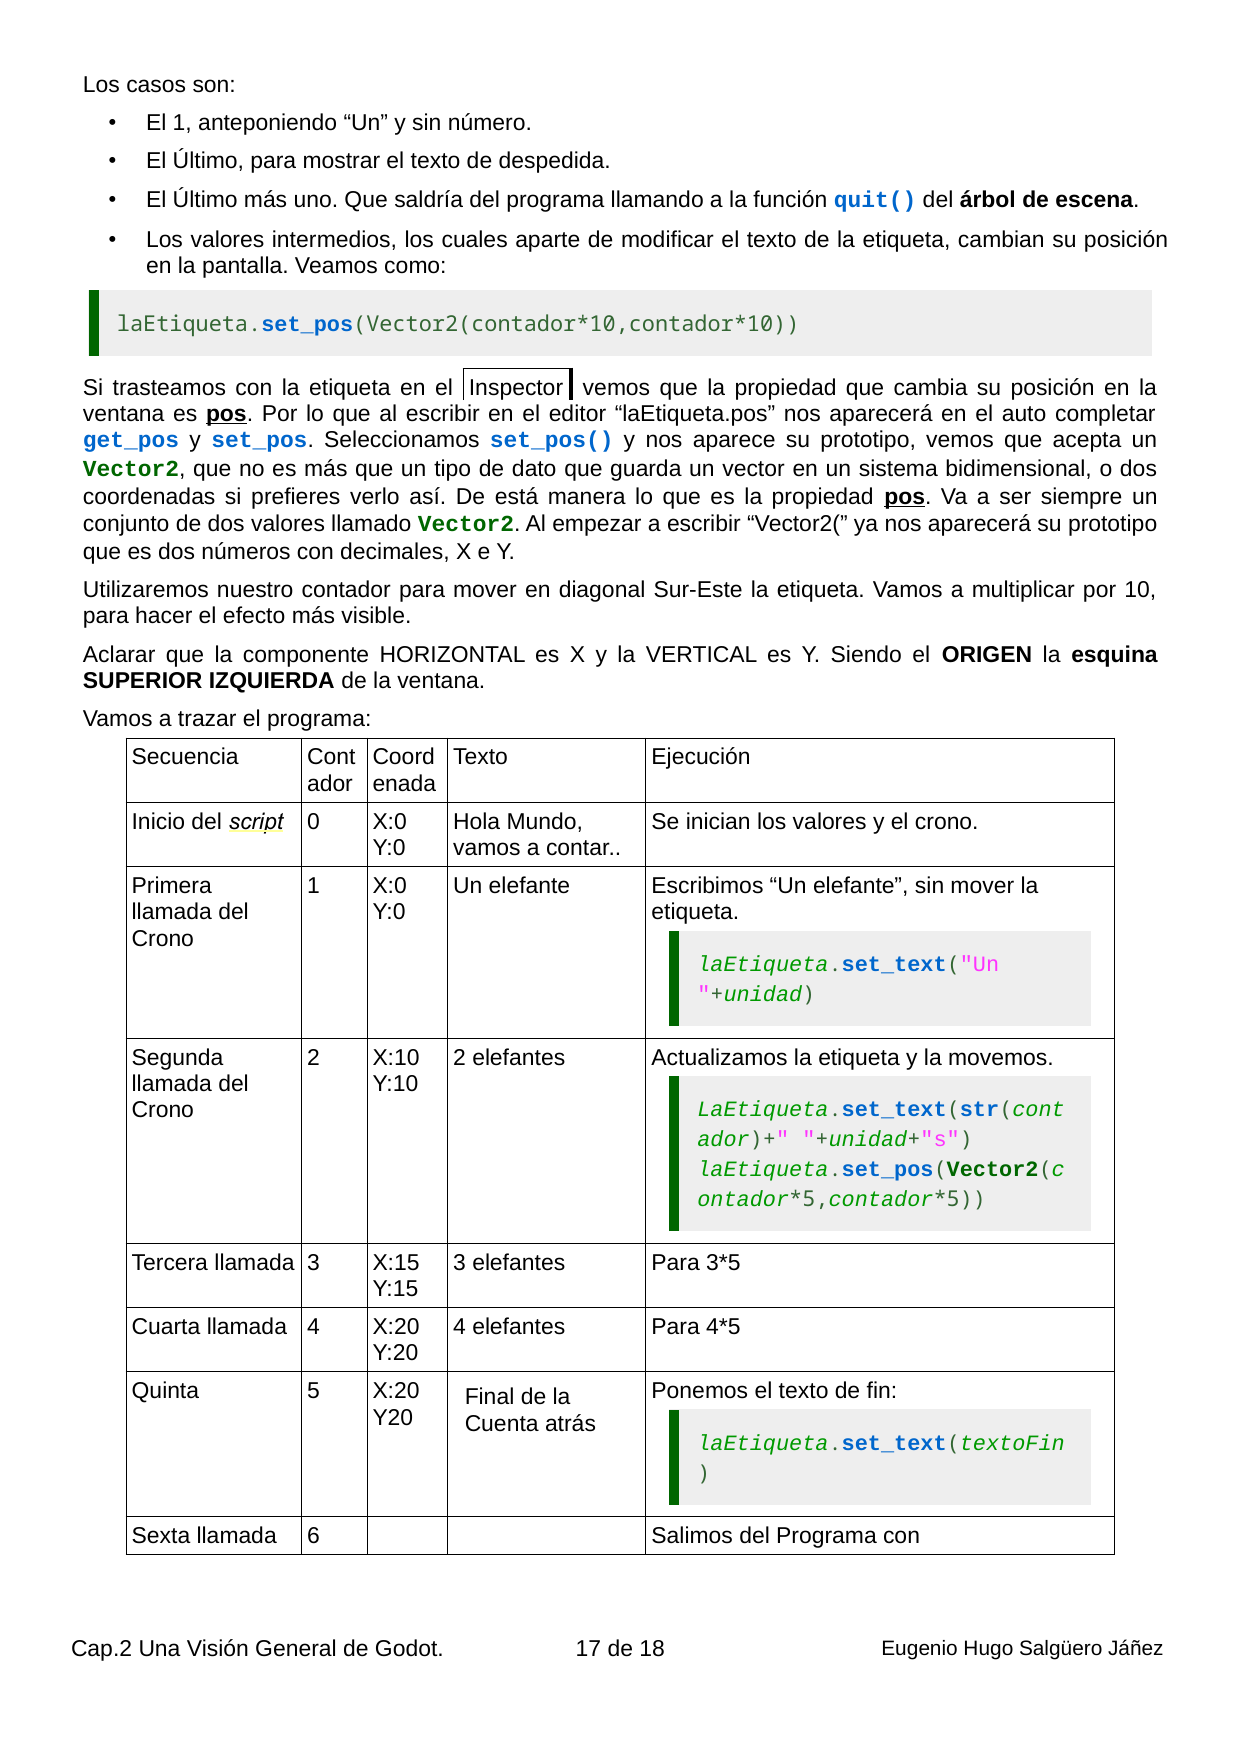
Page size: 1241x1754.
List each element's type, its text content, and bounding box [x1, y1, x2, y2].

list El Último más uno. Que saldría del programa llamando a la función quit() del árbol de escena. [108, 186, 1169, 214]
table_cell 4 [302, 1308, 367, 1371]
table_cell [368, 1517, 447, 1554]
table_header Texto [448, 739, 645, 802]
table_cell Actualizamos la etiqueta y la movemos. LaEtiqueta.set_text(str(contador)+" "+unidad+"s") laEtiqueta.set_pos(Vector2(contador*5,contador*5)) [646, 1039, 1114, 1243]
list El 1, anteponiendo “Un” y sin número. [108, 109, 1169, 136]
text Aclarar que la componente HORIZONTAL es X y la VERTICAL es Y. Siendo el ORIGEN la esquina SUPERIOR IZQUIERDA de la ventana. [83, 641, 1158, 693]
text Vamos a trazar el programa: [83, 705, 1158, 732]
table_cell Sexta llamada [127, 1517, 301, 1554]
table_cell Inicio del script [127, 803, 301, 866]
table_header Secuencia [127, 739, 301, 802]
table_cell [448, 1517, 645, 1554]
table_cell Para 4*5 [646, 1308, 1114, 1371]
table_cell X:20 Y20 [368, 1372, 447, 1516]
table_cell X:0 Y:0 [368, 867, 447, 1038]
table_cell X:0 Y:0 [368, 803, 447, 866]
table_cell 6 [302, 1517, 367, 1554]
table_cell Segunda llamada del Crono [127, 1039, 301, 1243]
list El Último, para mostrar el texto de despedida. [108, 147, 1169, 174]
table_cell 5 [302, 1372, 367, 1516]
table_cell 0 [302, 803, 367, 866]
table_cell 3 [302, 1244, 367, 1307]
table_cell Salimos del Programa con [646, 1517, 1114, 1554]
table_cell Hola Mundo, vamos a contar.. [448, 803, 645, 866]
table_cell 4 elefantes [448, 1308, 645, 1371]
table_cell Para 3*5 [646, 1244, 1114, 1307]
table_cell Final de la Cuenta atrás [448, 1372, 645, 1516]
text Si trasteamos con la etiqueta en el Inspector vemos que la propiedad que cambia su posición en la ventana es pos. Por lo que al escribir en el editor “laEtiqueta.pos” nos aparecerá en el auto completar get_pos y set_pos. Seleccionamos set_pos() y nos aparece su prototipo, vemos que acepta un Vector2, que no es más que un tipo de dato que guarda un vector en un sistema bidimensional, o dos coordenadas si prefieres verlo así. De está manera lo que es la propiedad pos. Va a ser siempre un conjunto de dos valores llamado Vector2. Al empezar a escribir “Vector2(” ya nos aparecerá su prototipo que es dos números con decimales, X e Y. [83, 368, 1158, 564]
table_cell Se inician los valores y el crono. [646, 803, 1114, 866]
table_cell Ponemos el texto de fin: laEtiqueta.set_text(textoFin) [646, 1372, 1114, 1516]
text Los casos son: [83, 71, 1158, 97]
table_cell Cuarta llamada [127, 1308, 301, 1371]
table_cell Escribimos “Un elefante”, sin mover la etiqueta. laEtiqueta.set_text("Un "+unidad) [646, 867, 1114, 1038]
text laEtiqueta.set_pos(Vector2(contador*10,contador*10)) [99, 290, 1152, 356]
list Los valores intermedios, los cuales aparte de modificar el texto de la etiqueta, cambian su posición en la pantalla. Veamos como: [108, 226, 1169, 278]
table_cell X:20 Y:20 [368, 1308, 447, 1371]
table_cell 1 [302, 867, 367, 1038]
table_header Contador [302, 739, 367, 802]
table_cell 3 elefantes [448, 1244, 645, 1307]
table_cell X:15 Y:15 [368, 1244, 447, 1307]
table_cell 2 elefantes [448, 1039, 645, 1243]
table_cell Quinta [127, 1372, 301, 1516]
table_cell 2 [302, 1039, 367, 1243]
table_cell X:10 Y:10 [368, 1039, 447, 1243]
table_cell Primera llamada del Crono [127, 867, 301, 1038]
text Utilizaremos nuestro contador para mover en diagonal Sur-Este la etiqueta. Vamos a multiplicar por 10, para hacer el efecto más visible. [83, 576, 1158, 629]
table_cell Un elefante [448, 867, 645, 1038]
table_header Ejecución [646, 739, 1114, 802]
table_header Coordenada [368, 739, 447, 802]
table_cell Tercera llamada [127, 1244, 301, 1307]
